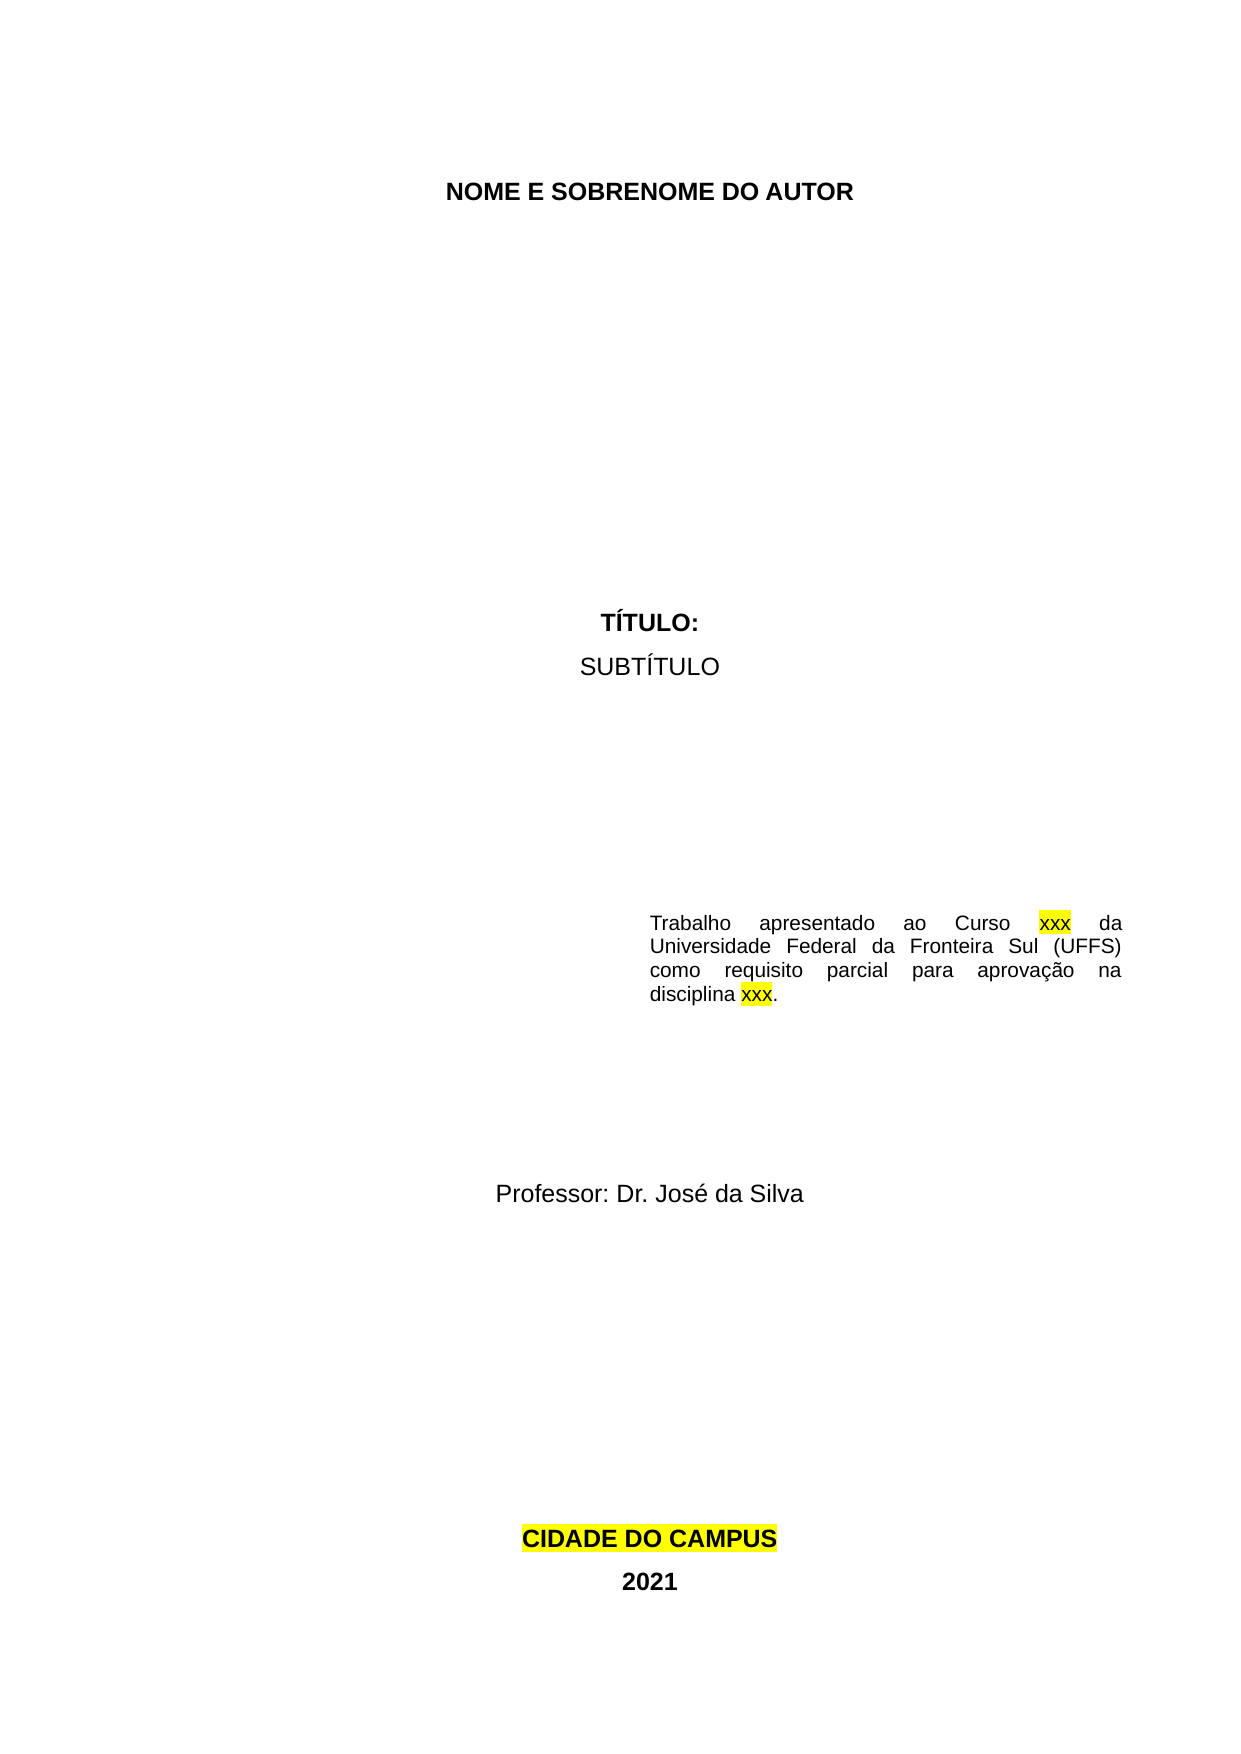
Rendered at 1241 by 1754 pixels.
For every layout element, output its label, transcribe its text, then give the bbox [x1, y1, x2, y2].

text SUBTÍTULO [177, 652, 1122, 680]
text 2021 [177, 1567, 1122, 1596]
text nome e sobrenome do AUTOR [177, 177, 1122, 206]
text Professor: Dr. José da Silva [177, 1179, 1122, 1207]
text cidade do campus [177, 1524, 1122, 1552]
text Trabalho apresentado ao Curso xxx da Universidade Federal da Fronteira Sul (UFFS) como requisito parcial para aprovação na disciplina xxx. [649, 910, 1122, 1006]
text TÍTULO: [177, 608, 1122, 637]
